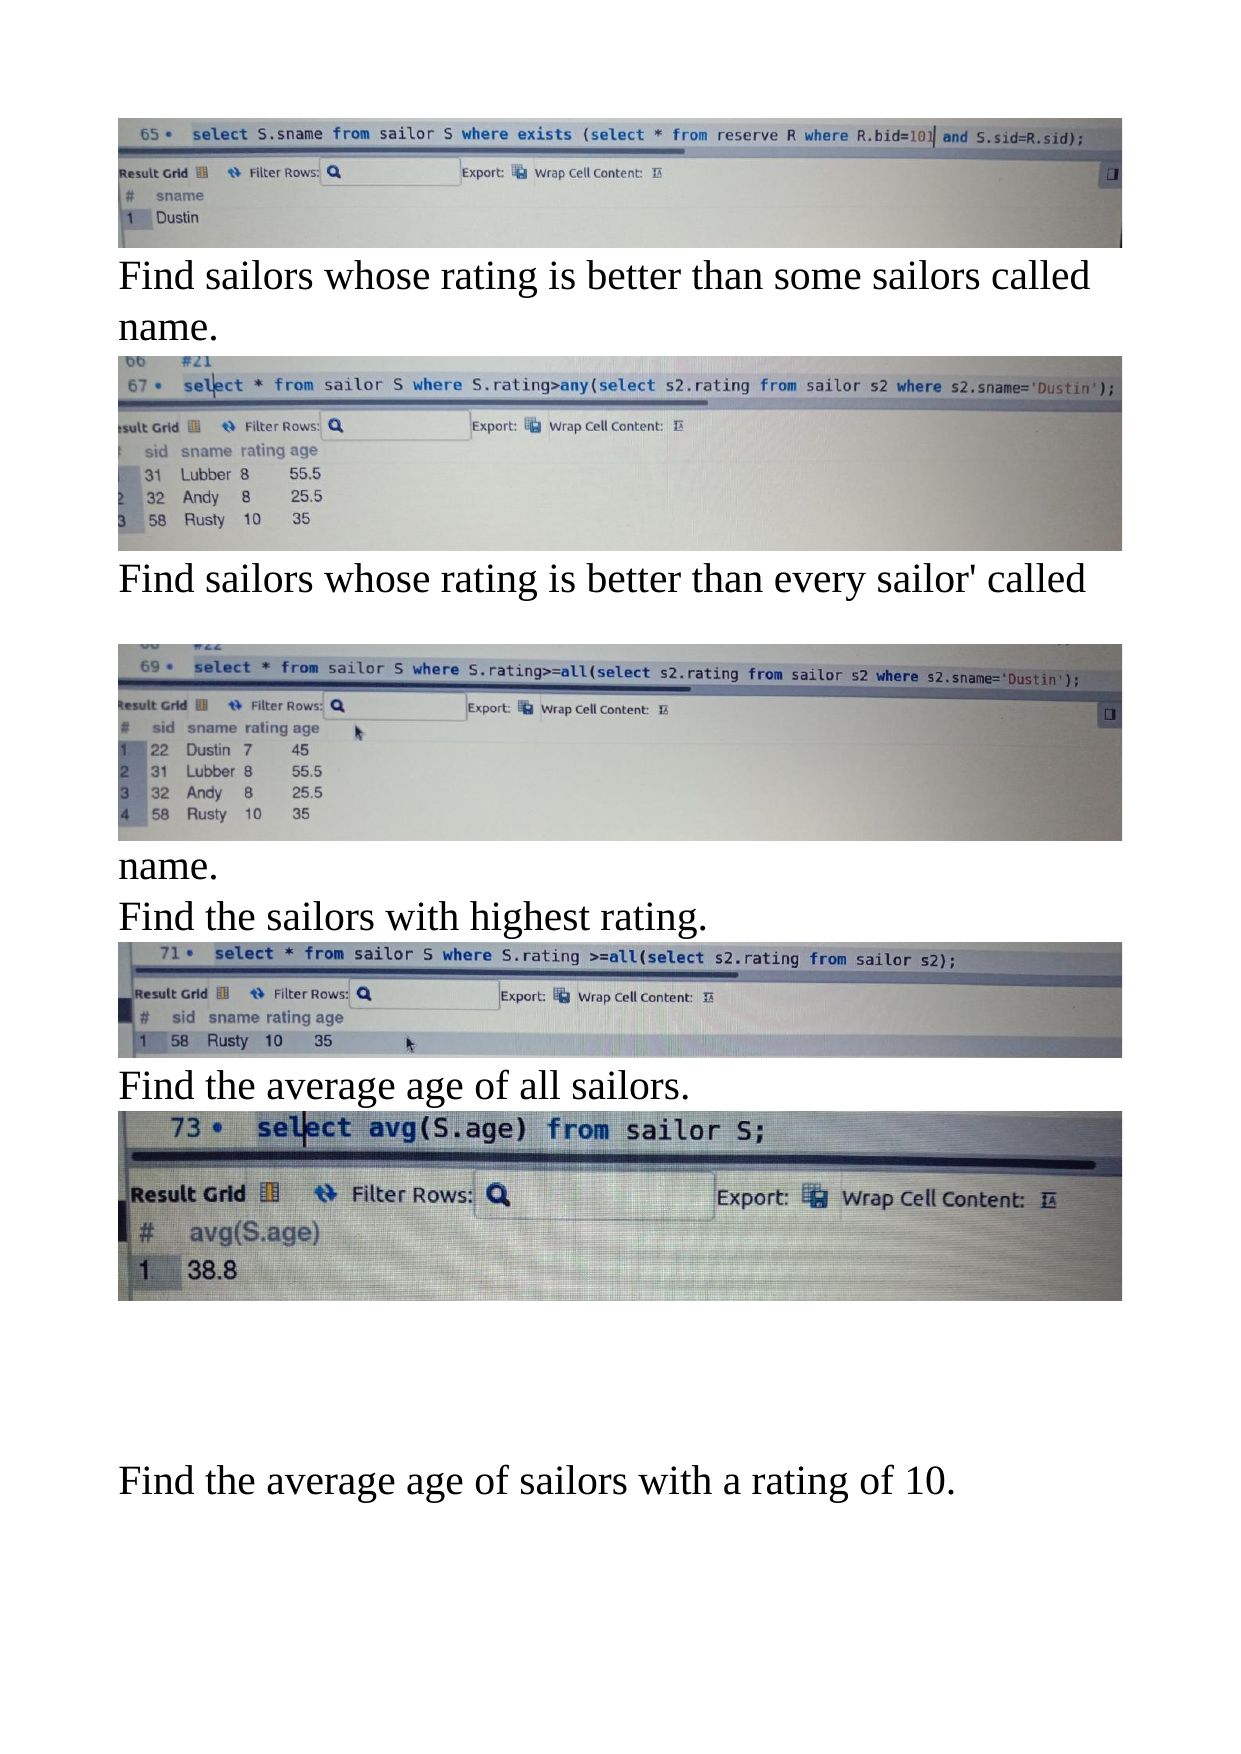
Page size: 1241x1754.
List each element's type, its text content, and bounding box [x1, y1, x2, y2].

picture [118, 942, 1123, 1058]
picture [118, 1111, 1123, 1301]
list Find the sailors with highest rating. [118, 892, 1122, 939]
list name. [118, 841, 1122, 889]
picture [118, 118, 1123, 248]
picture [118, 356, 1123, 551]
picture [118, 644, 1123, 841]
list Find the average age of sailors with a rating of 10. [118, 1456, 1122, 1504]
list Find sailors whose rating is better than every sailor' called [118, 551, 1122, 644]
list Find the average age of all sailors. [118, 1058, 1122, 1108]
list [118, 352, 1122, 356]
list Find sailors whose rating is better than some sailors called name. [118, 248, 1122, 349]
